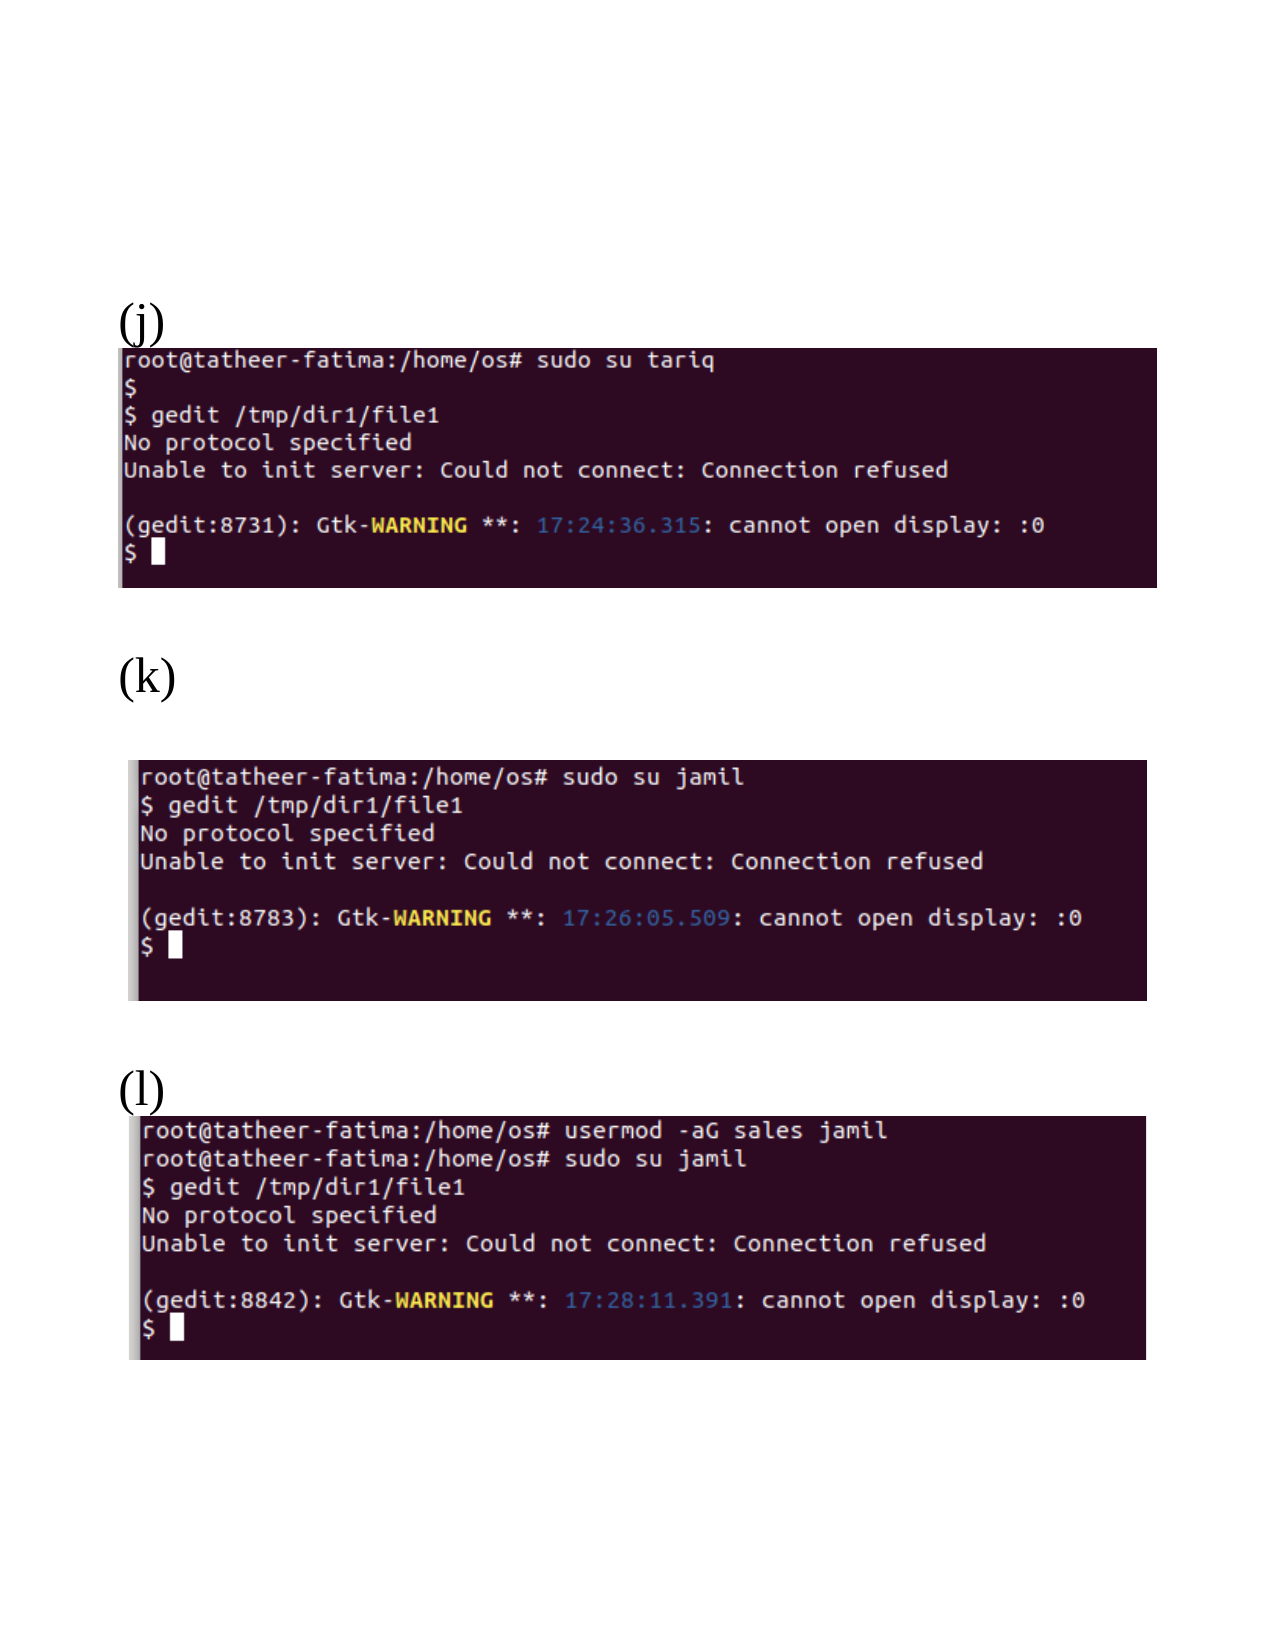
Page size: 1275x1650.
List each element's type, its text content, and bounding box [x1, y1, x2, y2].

text (l) [118, 1058, 1157, 1116]
text (j) [118, 291, 1157, 348]
text (k) [118, 645, 1157, 703]
picture [118, 348, 1157, 588]
picture [128, 760, 1147, 1001]
picture [128, 1116, 1147, 1360]
